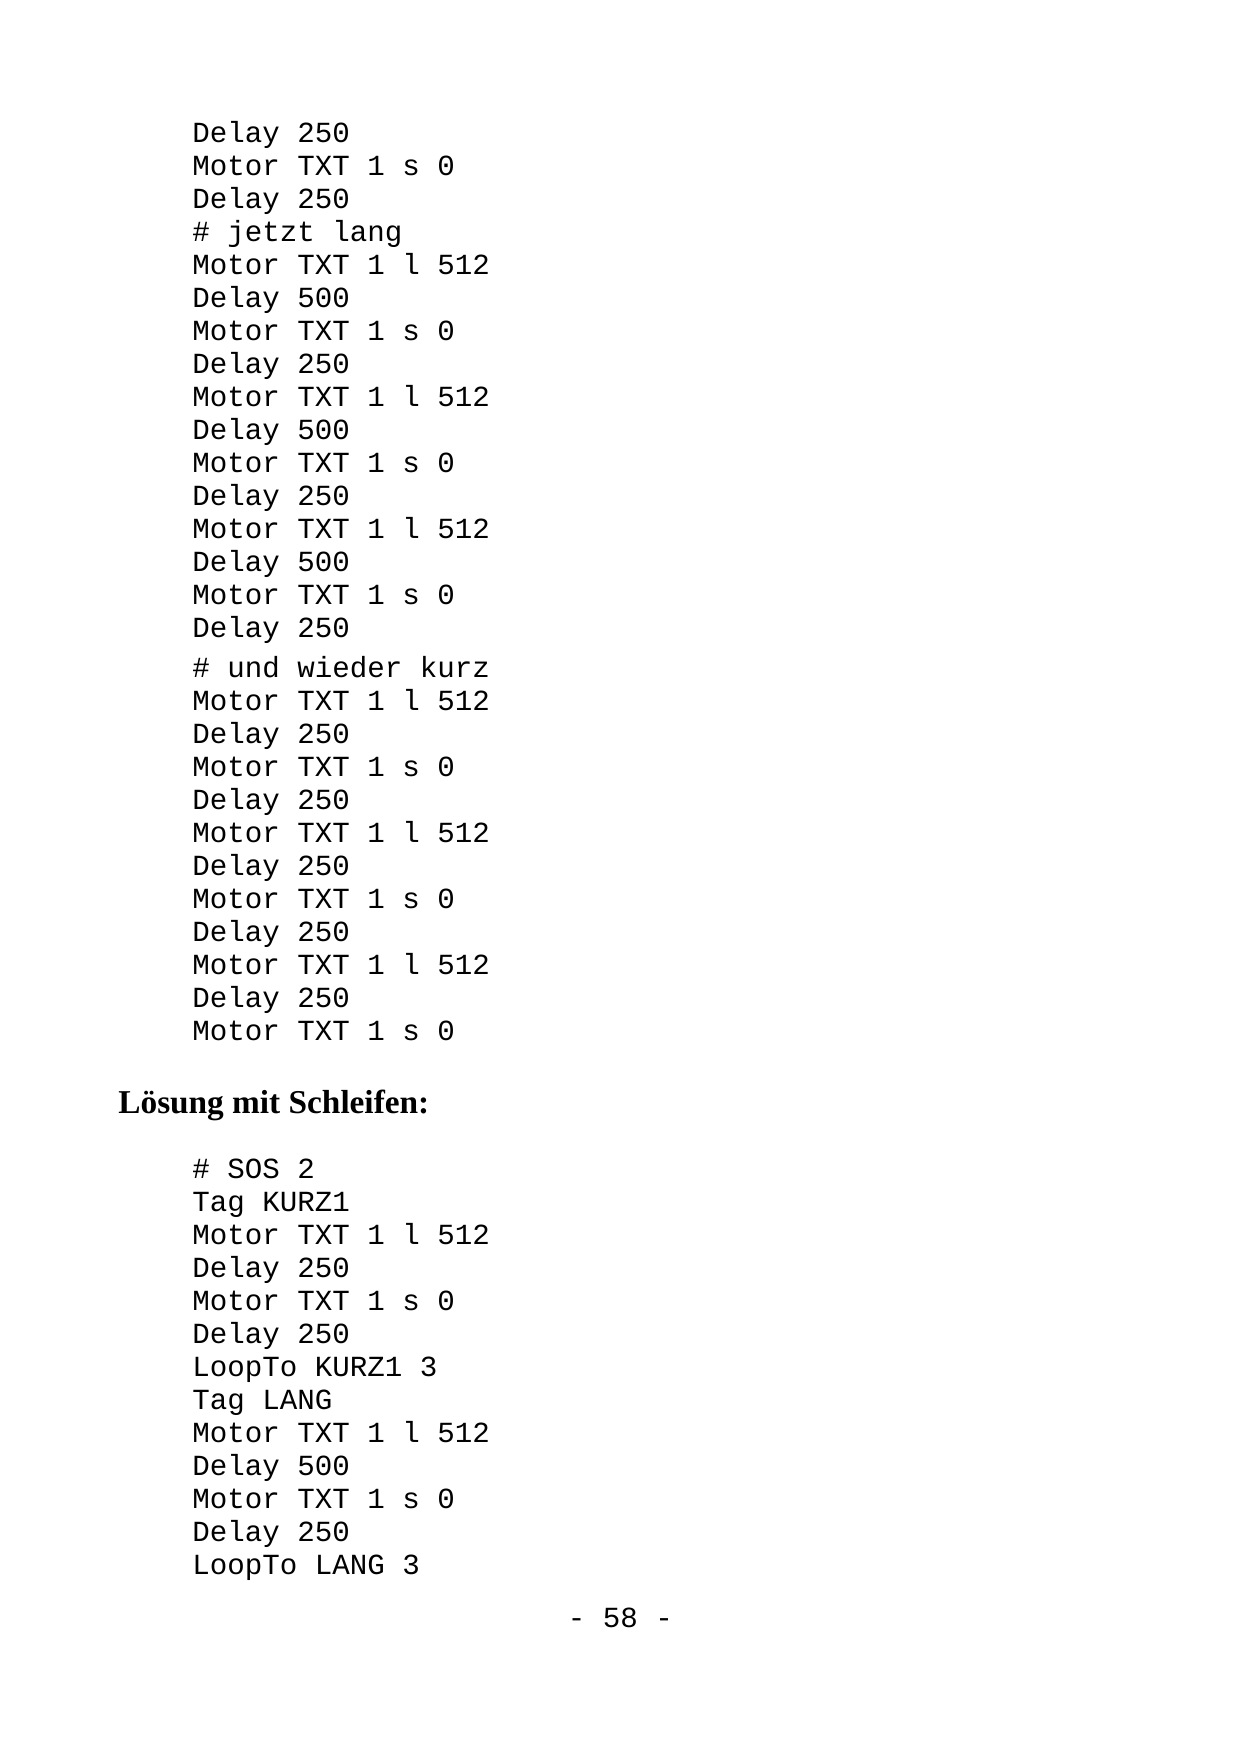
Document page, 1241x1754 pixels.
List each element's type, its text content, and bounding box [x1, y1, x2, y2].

text Delay 250 [118, 184, 1122, 217]
text Delay 250 [118, 118, 1122, 151]
text Motor TXT 1 l 512 [118, 250, 1122, 283]
text Motor TXT 1 l 512 [118, 1220, 1122, 1253]
text Delay 250 [118, 349, 1122, 382]
text Motor TXT 1 l 512 [118, 382, 1122, 415]
text # jetzt lang [118, 217, 1122, 250]
text LoopTo KURZ1 3 [118, 1352, 1122, 1385]
text Motor TXT 1 l 512 [118, 818, 1122, 851]
text Motor TXT 1 l 512 [118, 1418, 1122, 1451]
text Motor TXT 1 s 0 [118, 580, 1122, 613]
text # und wieder kurz [118, 646, 1122, 686]
text Motor TXT 1 l 512 [118, 514, 1122, 547]
text Delay 250 [118, 785, 1122, 818]
text Motor TXT 1 l 512 [118, 686, 1122, 719]
text Delay 250 [118, 917, 1122, 951]
text Tag KURZ1 [118, 1187, 1122, 1220]
text Delay 500 [118, 1451, 1122, 1484]
text Delay 250 [118, 1517, 1122, 1550]
text Delay 250 [118, 481, 1122, 514]
text Motor TXT 1 s 0 [118, 316, 1122, 349]
text Lösung mit Schleifen: [118, 1083, 1122, 1121]
text Motor TXT 1 s 0 [118, 448, 1122, 481]
text Motor TXT 1 s 0 [118, 752, 1122, 785]
text Delay 250 [118, 1319, 1122, 1352]
text Motor TXT 1 s 0 [118, 1286, 1122, 1319]
text Delay 250 [118, 983, 1122, 1017]
text LoopTo LANG 3 [118, 1550, 1122, 1583]
text Delay 250 [118, 613, 1122, 646]
text Delay 250 [118, 719, 1122, 752]
text Motor TXT 1 s 0 [118, 151, 1122, 184]
text Delay 250 [118, 851, 1122, 884]
text Delay 500 [118, 415, 1122, 448]
text Motor TXT 1 l 512 [118, 951, 1122, 983]
text Delay 250 [118, 1253, 1122, 1286]
text Tag LANG [118, 1385, 1122, 1418]
text Delay 500 [118, 283, 1122, 316]
text # SOS 2 [118, 1154, 1122, 1187]
text Motor TXT 1 s 0 [118, 1484, 1122, 1517]
text Delay 500 [118, 547, 1122, 580]
text Motor TXT 1 s 0 [118, 884, 1122, 917]
text Motor TXT 1 s 0 [118, 1017, 1122, 1049]
